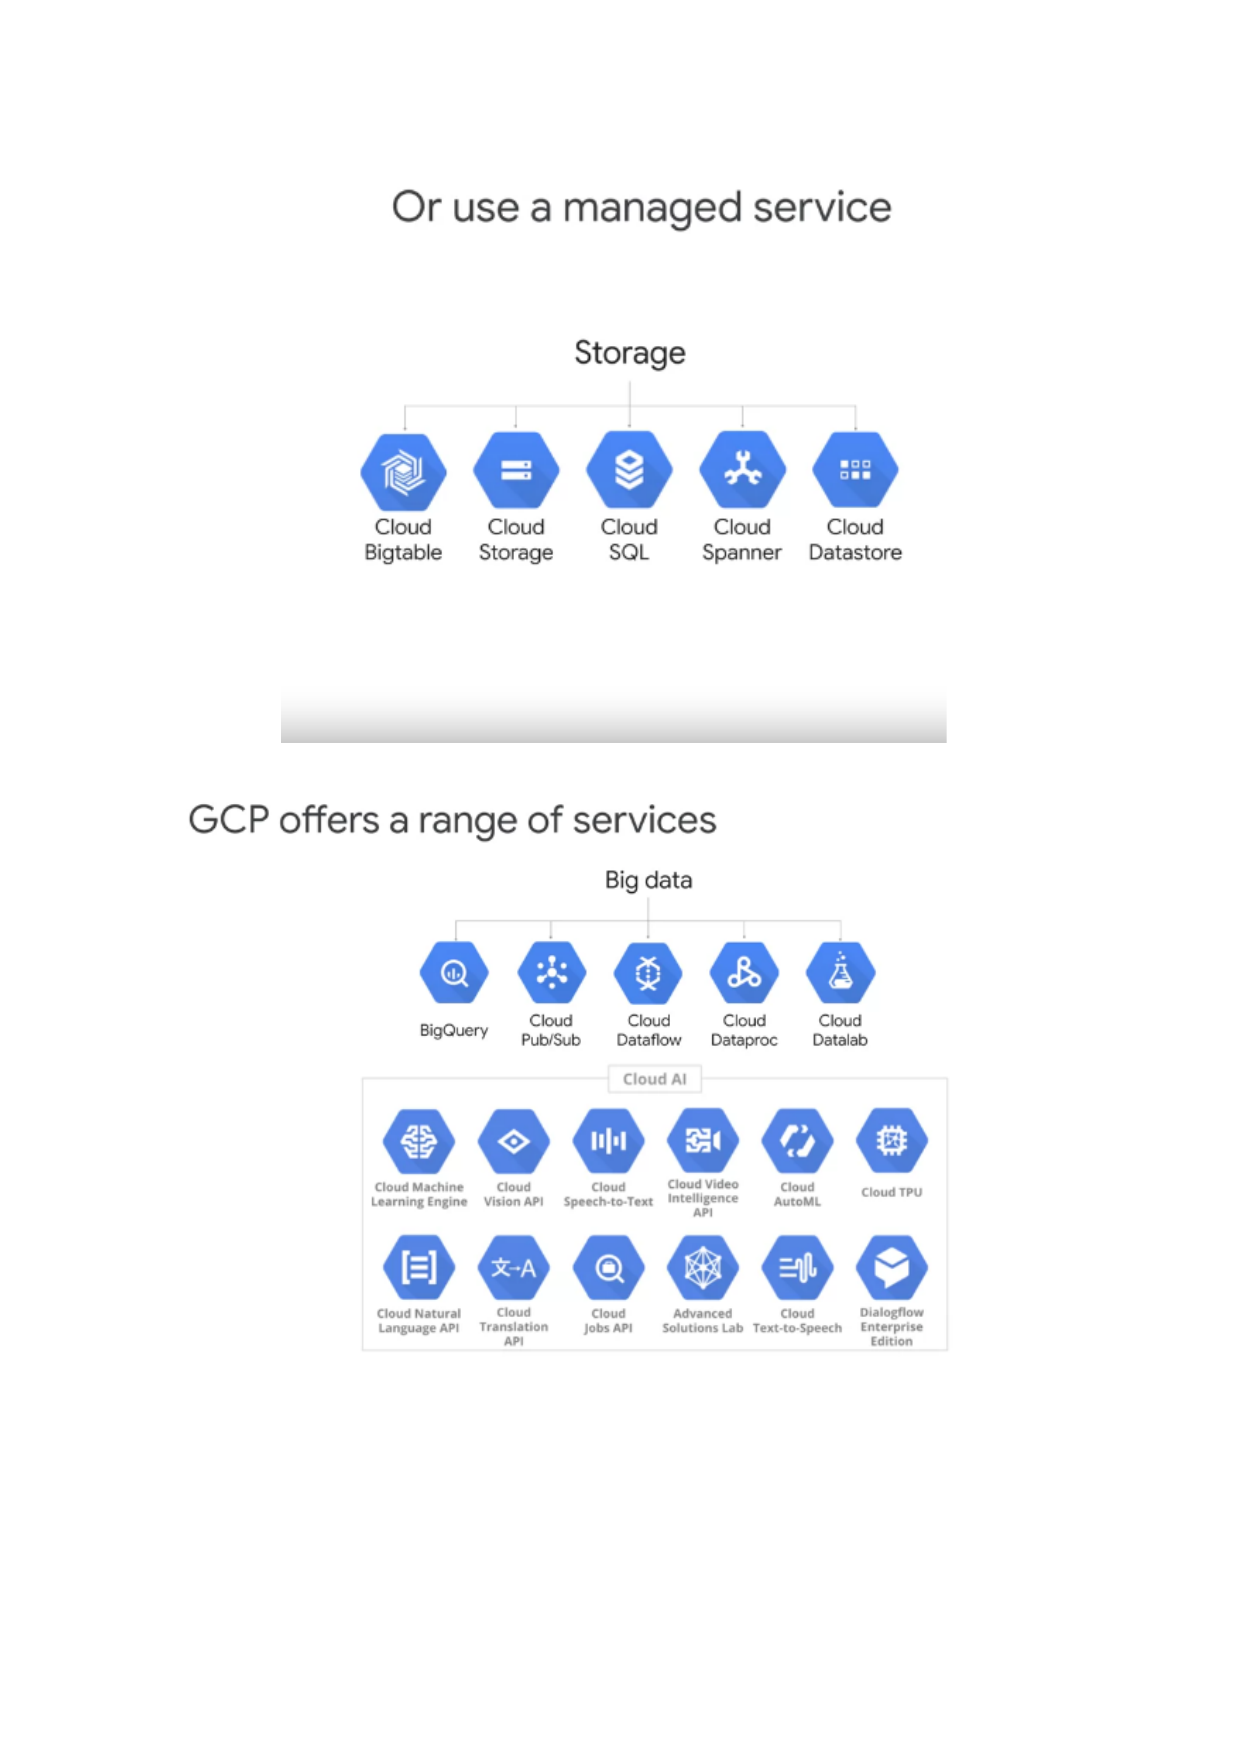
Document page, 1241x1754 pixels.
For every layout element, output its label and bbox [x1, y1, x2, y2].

picture [118, 779, 1123, 1372]
picture [281, 132, 947, 743]
